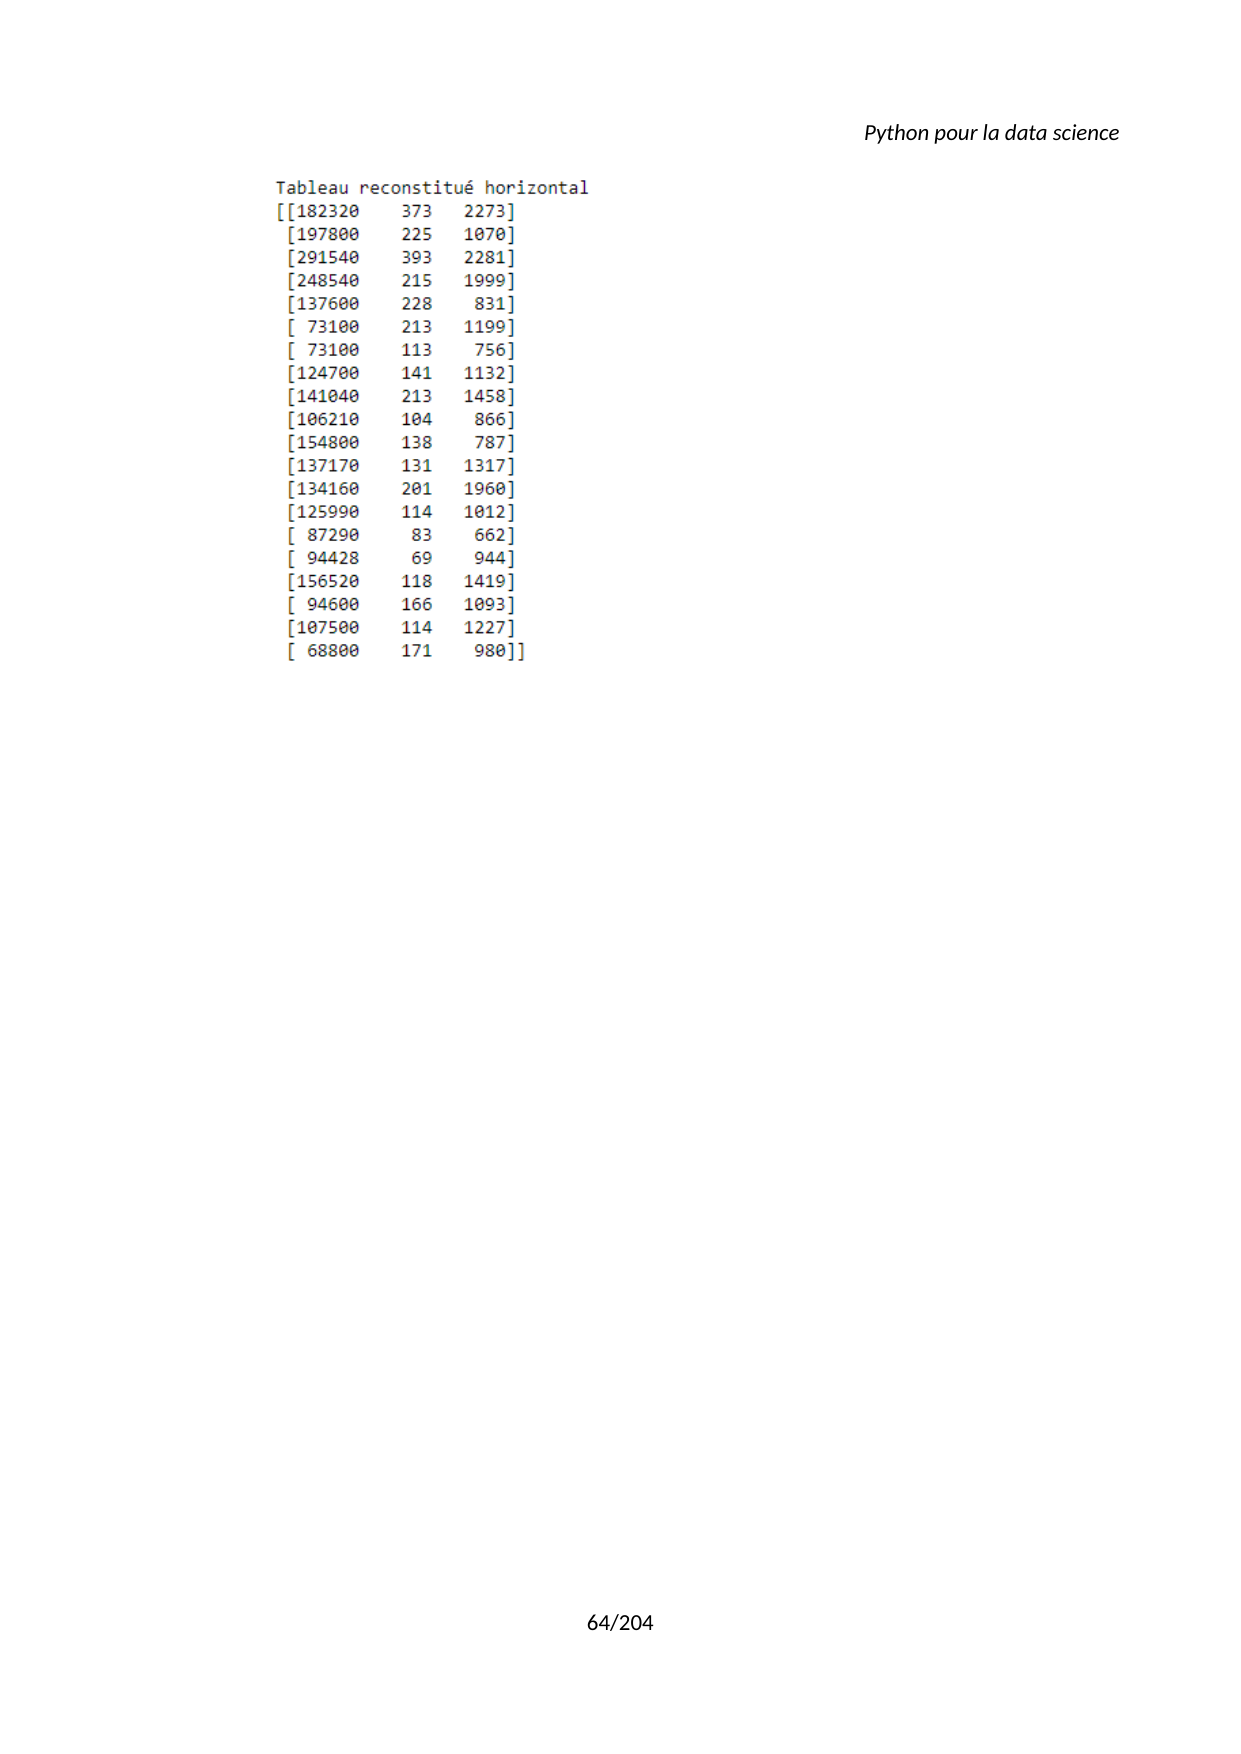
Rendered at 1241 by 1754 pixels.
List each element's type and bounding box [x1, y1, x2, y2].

picture [118, 175, 1122, 673]
